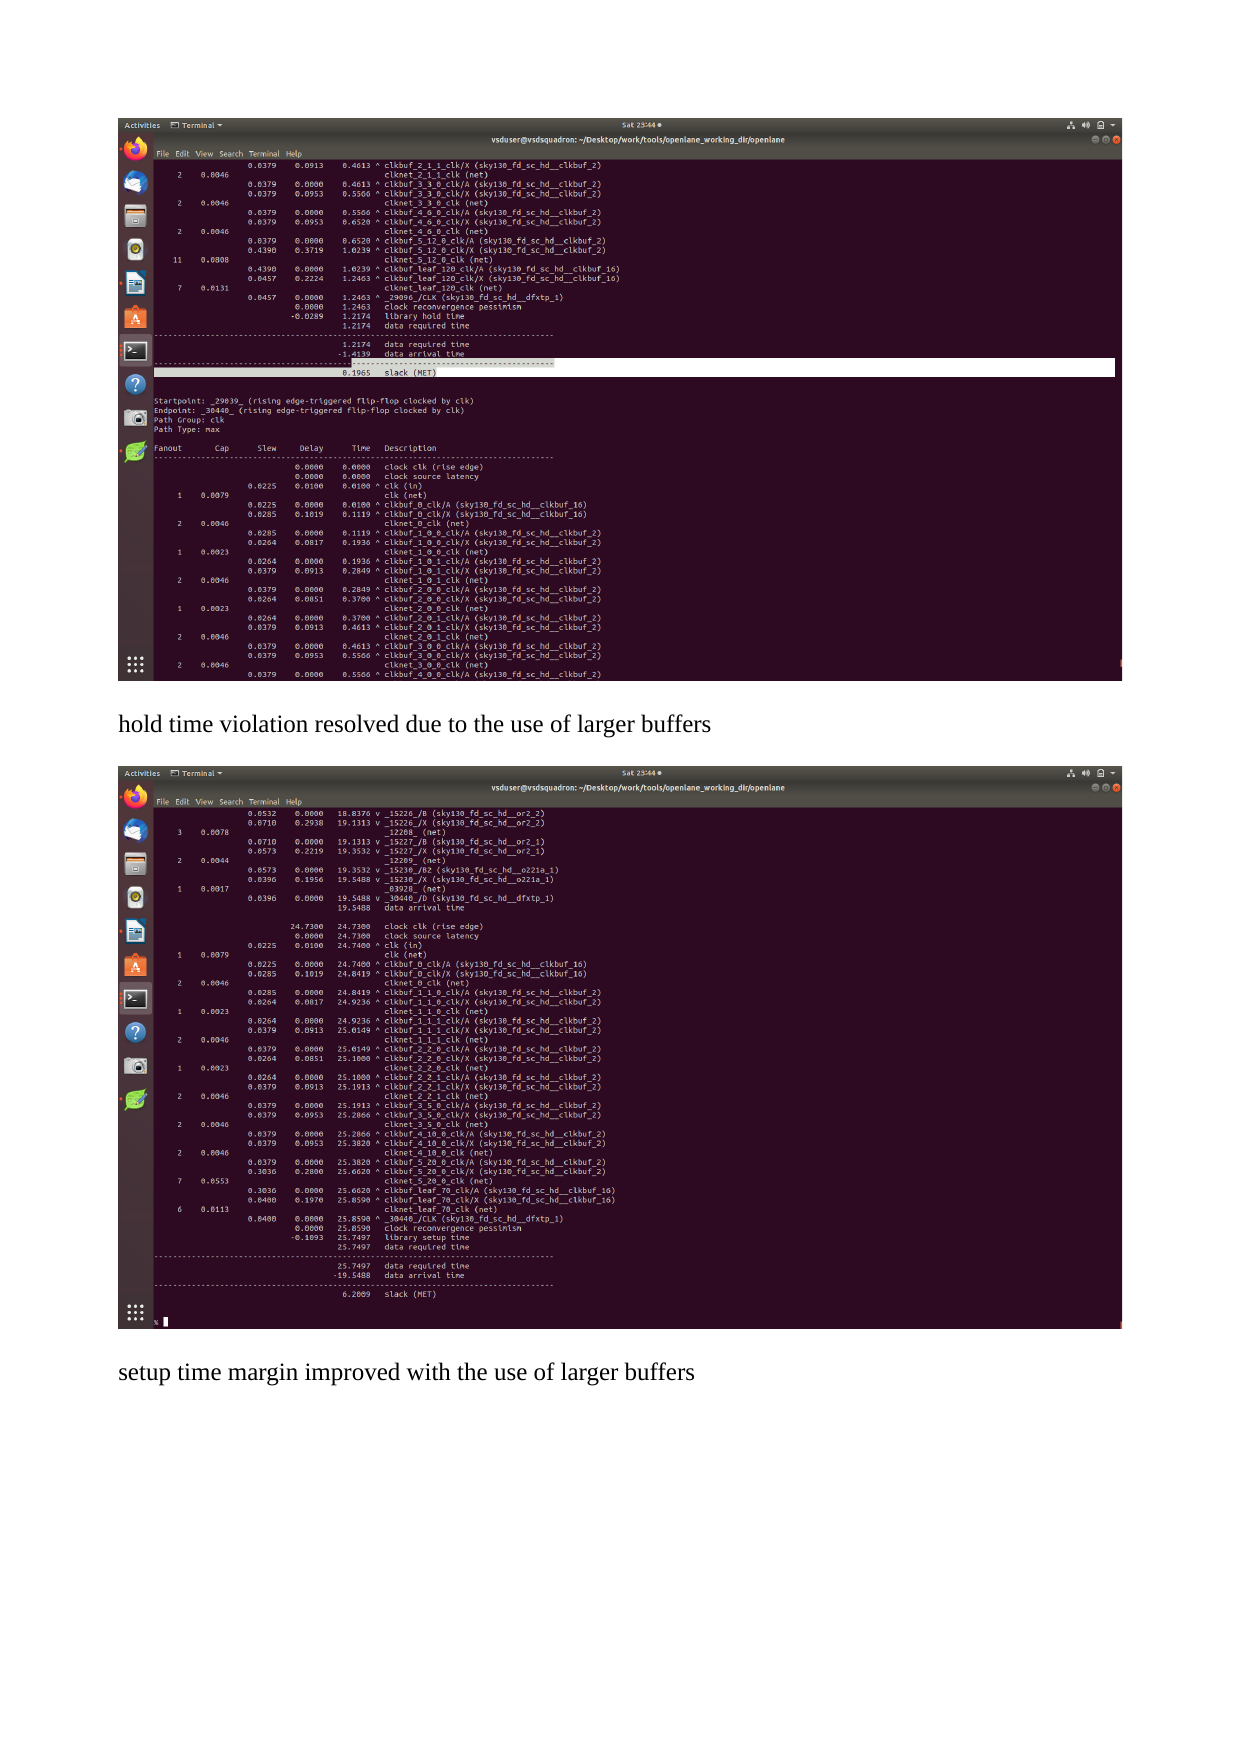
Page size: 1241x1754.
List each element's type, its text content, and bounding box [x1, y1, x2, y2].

text hold time violation resolved due to the use of larger buffers [118, 709, 1122, 738]
picture [118, 766, 1123, 1329]
picture [118, 118, 1123, 681]
text setup time margin improved with the use of larger buffers [118, 1357, 1122, 1386]
